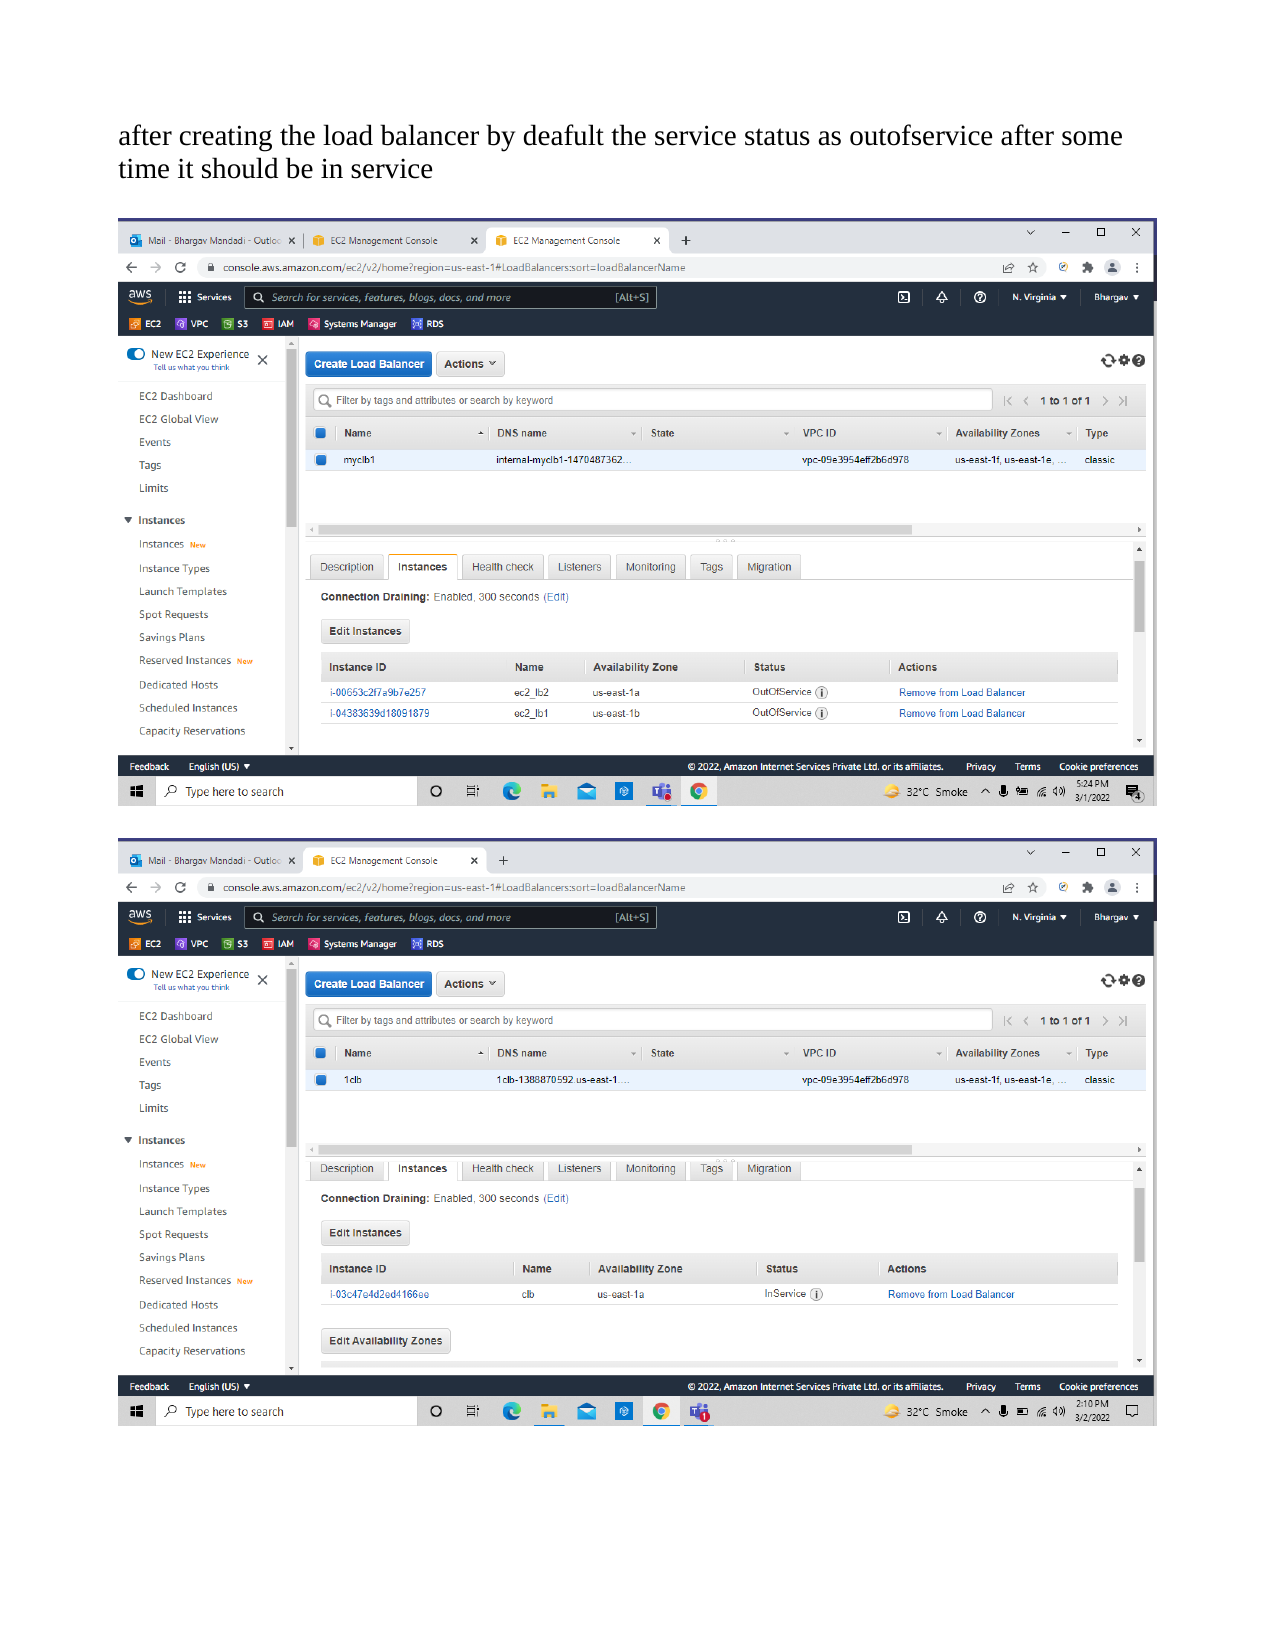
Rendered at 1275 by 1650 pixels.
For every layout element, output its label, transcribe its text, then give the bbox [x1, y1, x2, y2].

picture [118, 218, 1157, 806]
picture [118, 838, 1157, 1426]
text after creating the load balancer by deafult the service status as outofservice after some time it should be in service [118, 118, 1157, 185]
